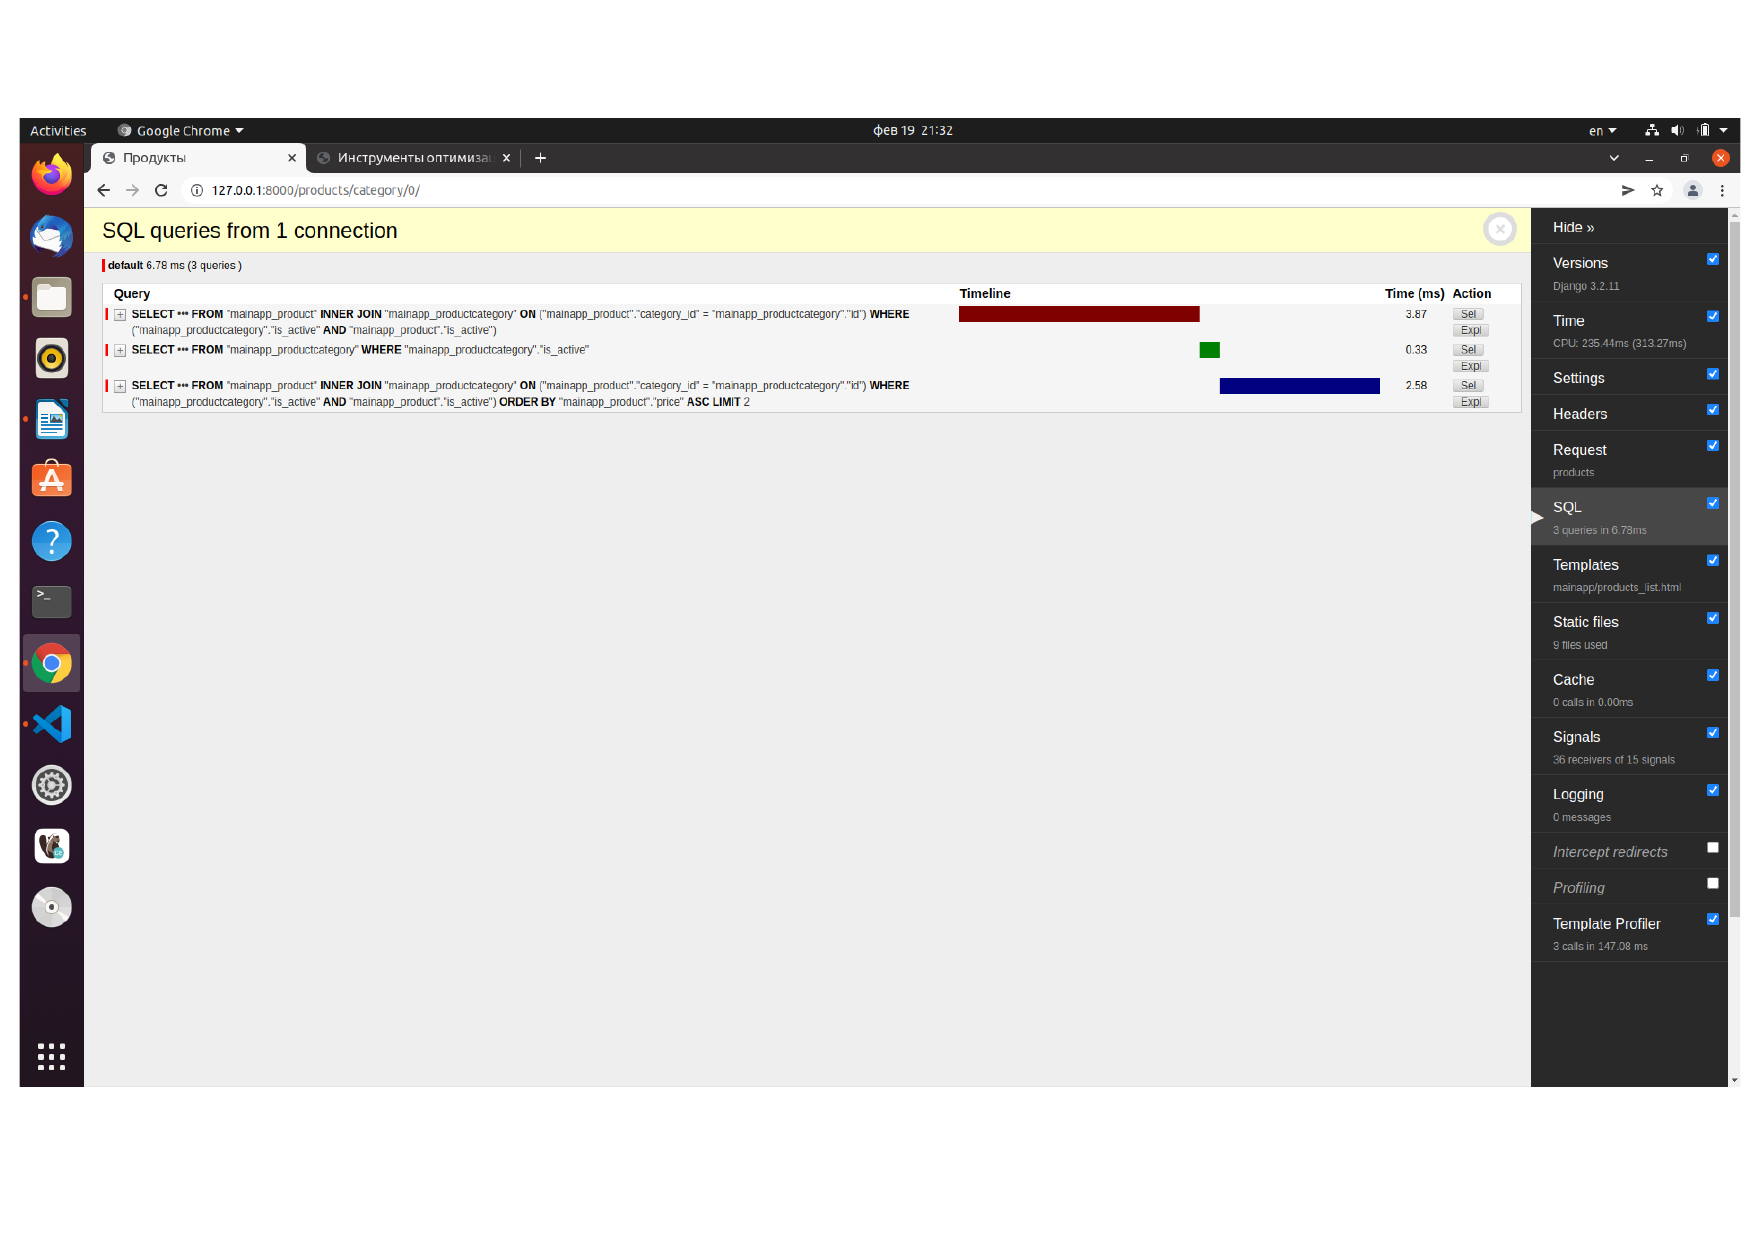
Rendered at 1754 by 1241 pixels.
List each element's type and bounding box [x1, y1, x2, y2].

picture [19, 118, 1741, 1087]
